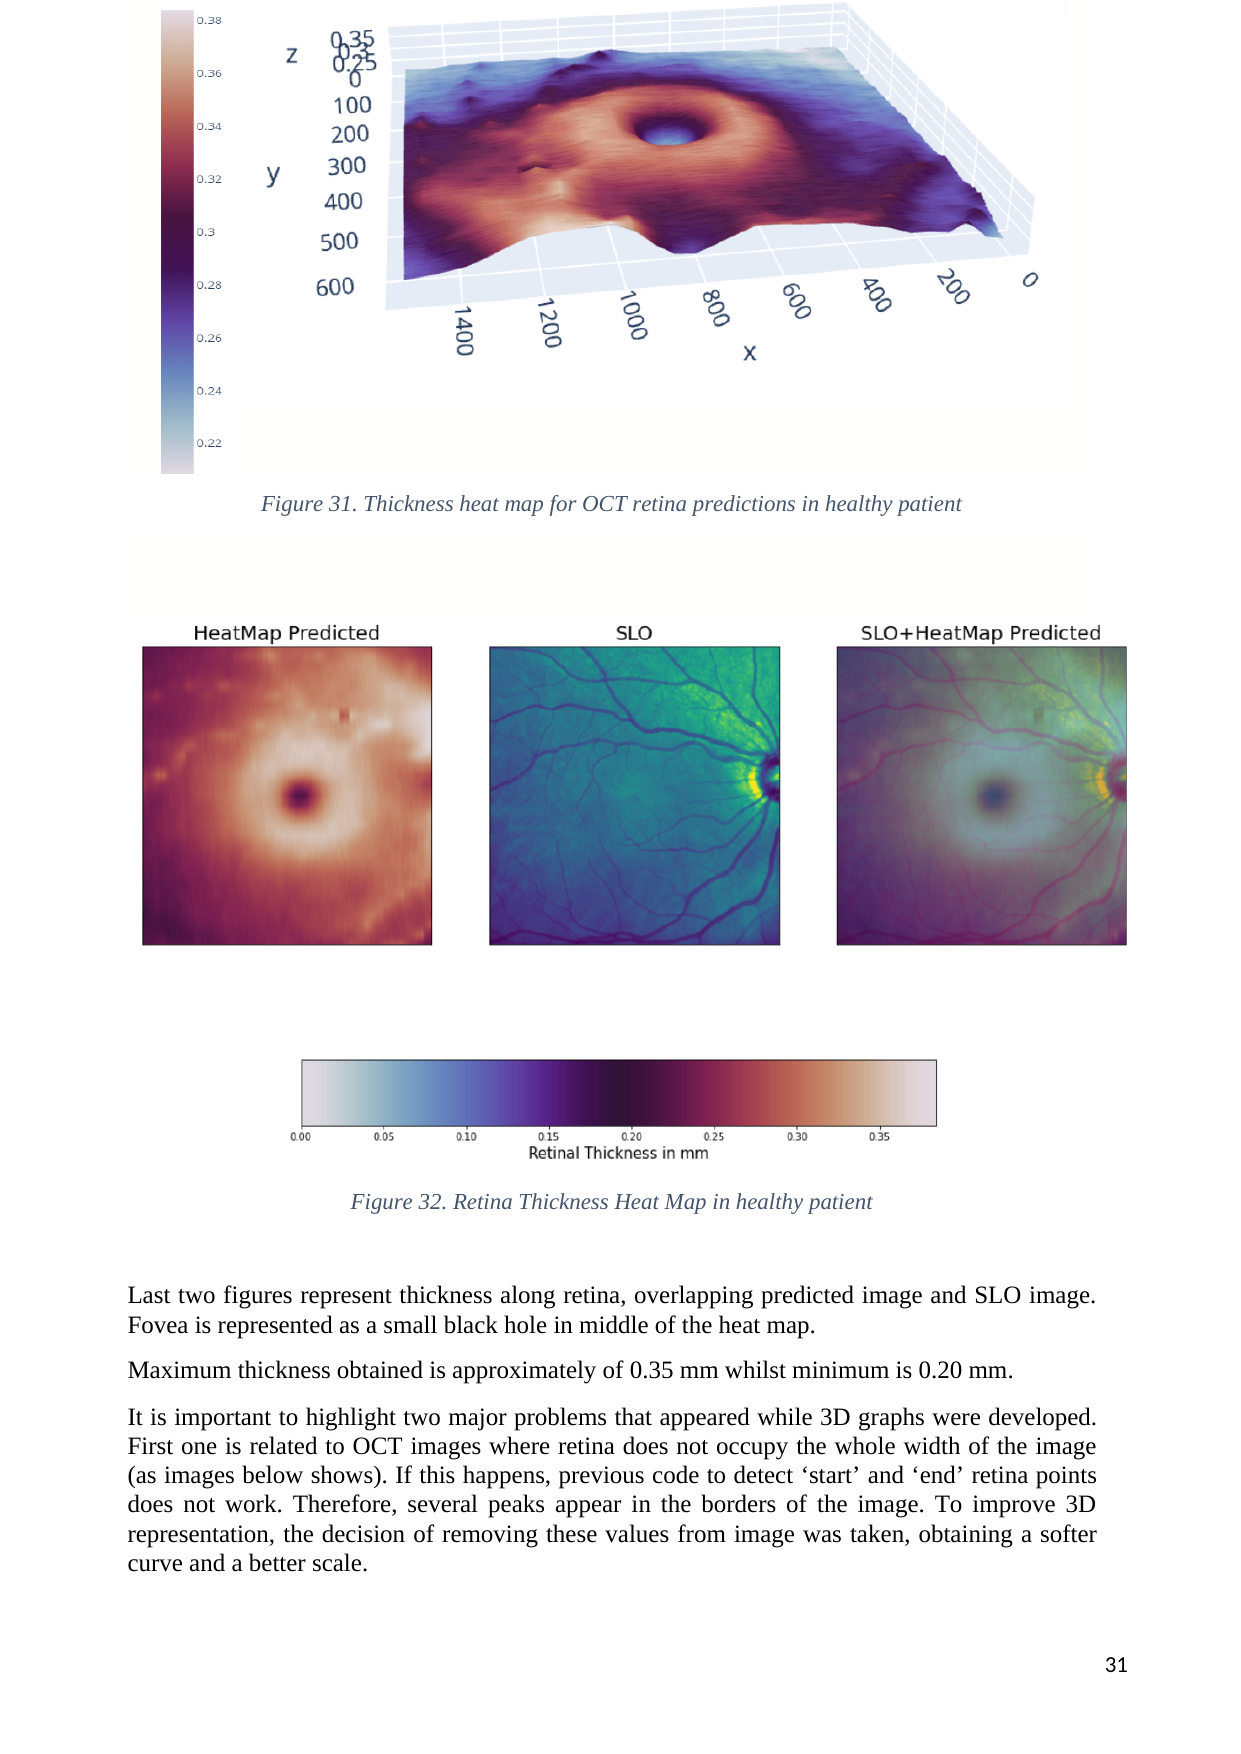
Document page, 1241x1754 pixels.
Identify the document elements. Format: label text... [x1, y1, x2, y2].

text Figure 31. Thickness heat map for OCT retina predictions in healthy patient [127, 490, 1098, 516]
text Figure 32. Retina Thickness Heat Map in healthy patient [127, 1188, 1098, 1214]
text Last two figures represent thickness along retina, overlapping predicted image and SLO image. Fovea is represented as a small black hole in middle of the heat map. [127, 1280, 1098, 1338]
text Maximum thickness obtained is approximately of 0.35 mm whilst minimum is 0.20 mm. [127, 1356, 1098, 1384]
text It is important to highlight two major problems that appeared while 3D graphs were developed. First one is related to OCT images where retina does not occupy the whole width of the image (as images below shows). If this happens, previous code to detect ‘start’ and ‘end’ retina points does not work. Therefore, several peaks appear in the borders of the image. To improve 3D representation, the decision of removing these values from image was taken, obtaining a softer curve and a better scale. [127, 1402, 1098, 1577]
